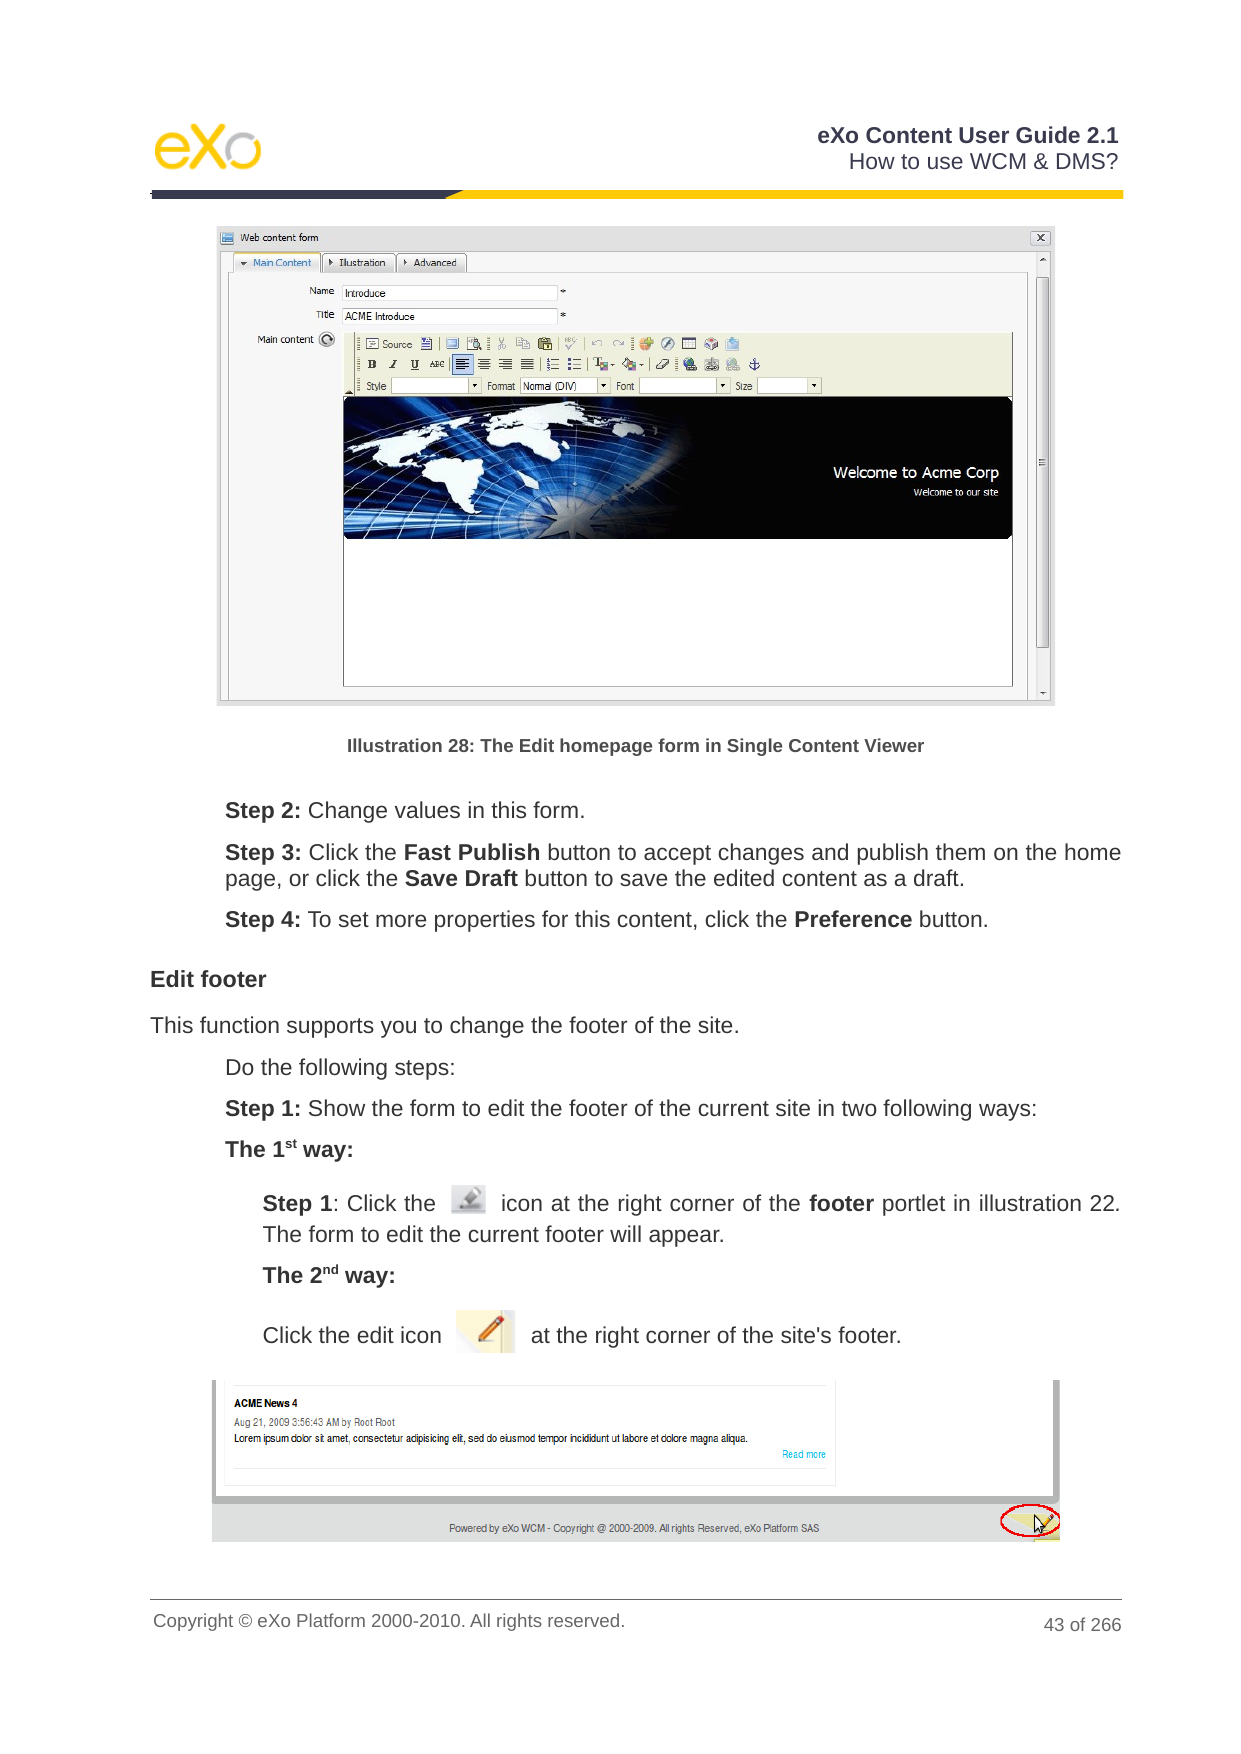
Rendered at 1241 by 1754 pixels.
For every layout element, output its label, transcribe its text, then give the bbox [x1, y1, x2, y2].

picture [211, 1380, 1060, 1542]
list The 1st way: [187, 1136, 1122, 1162]
list Do the following steps: [187, 1053, 1122, 1080]
picture [151, 190, 1124, 199]
list Click the edit icon at the right corner of the site's footer. [225, 1303, 1122, 1361]
text This function supports you to change the footer of the site. [150, 1012, 1122, 1038]
list Step 4: To set more properties for this content, click the Preference button. [187, 906, 1122, 933]
picture [451, 1185, 486, 1214]
list The 2nd way: [225, 1262, 1122, 1288]
list Step 3: Click the Fast Publish button to accept changes and publish them on the home page, or click the Save Draft button to save the edited content as a draft. [187, 839, 1122, 891]
list Step 1: Click the icon at the right corner of the footer portlet in illustration 22. The form to edit the current footer will appear. [225, 1177, 1122, 1247]
list Step 1: Show the form to edit the footer of the current site in two following ways: [187, 1095, 1122, 1121]
list Step 2: Change values in this form. [187, 797, 1122, 824]
list Illustration 28: The Edit homepage form in Single Content Viewer [195, 302, 1076, 756]
picture [216, 226, 1055, 706]
picture [456, 1310, 517, 1353]
subtitle Edit footer [150, 965, 1122, 992]
picture [155, 123, 262, 170]
